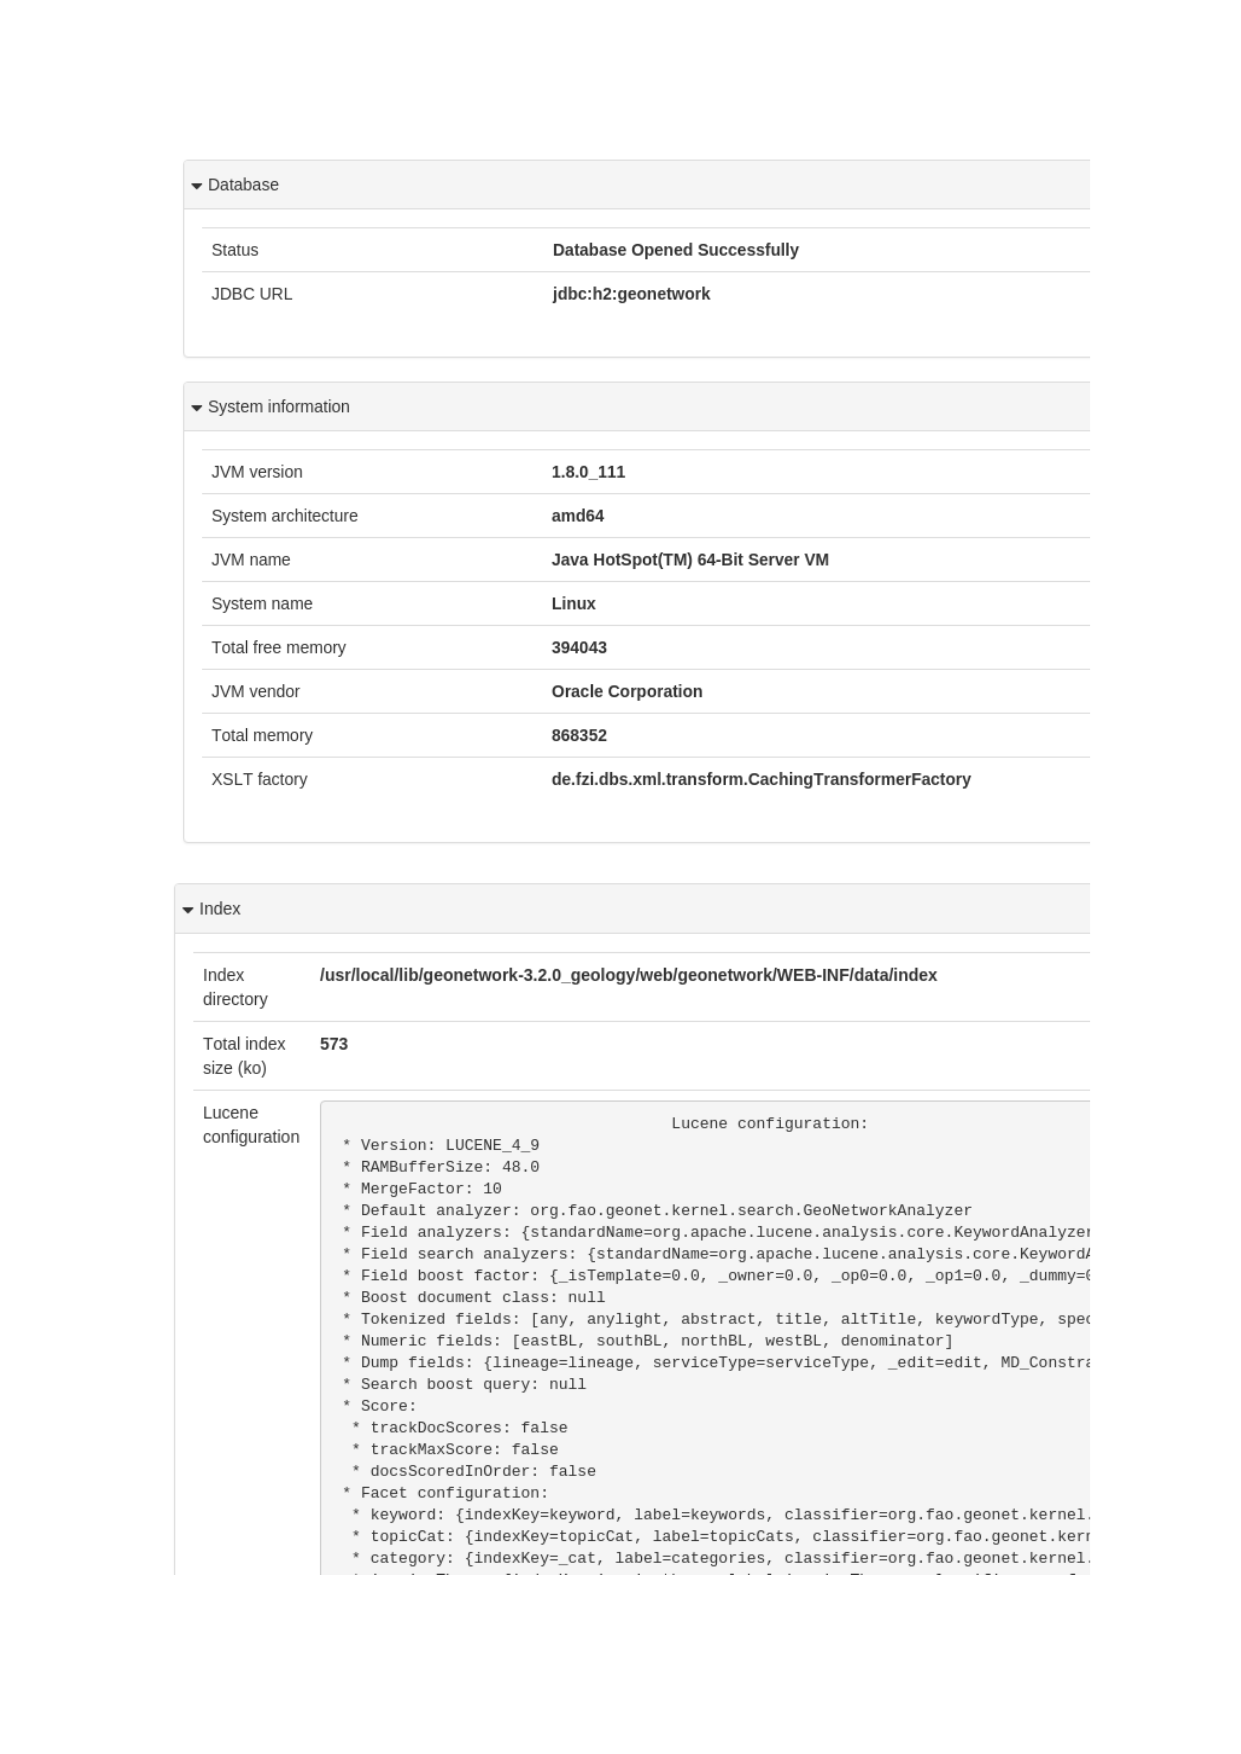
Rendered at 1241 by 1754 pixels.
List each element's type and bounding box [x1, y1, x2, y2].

picture [150, 870, 1091, 1575]
picture [150, 150, 1091, 867]
